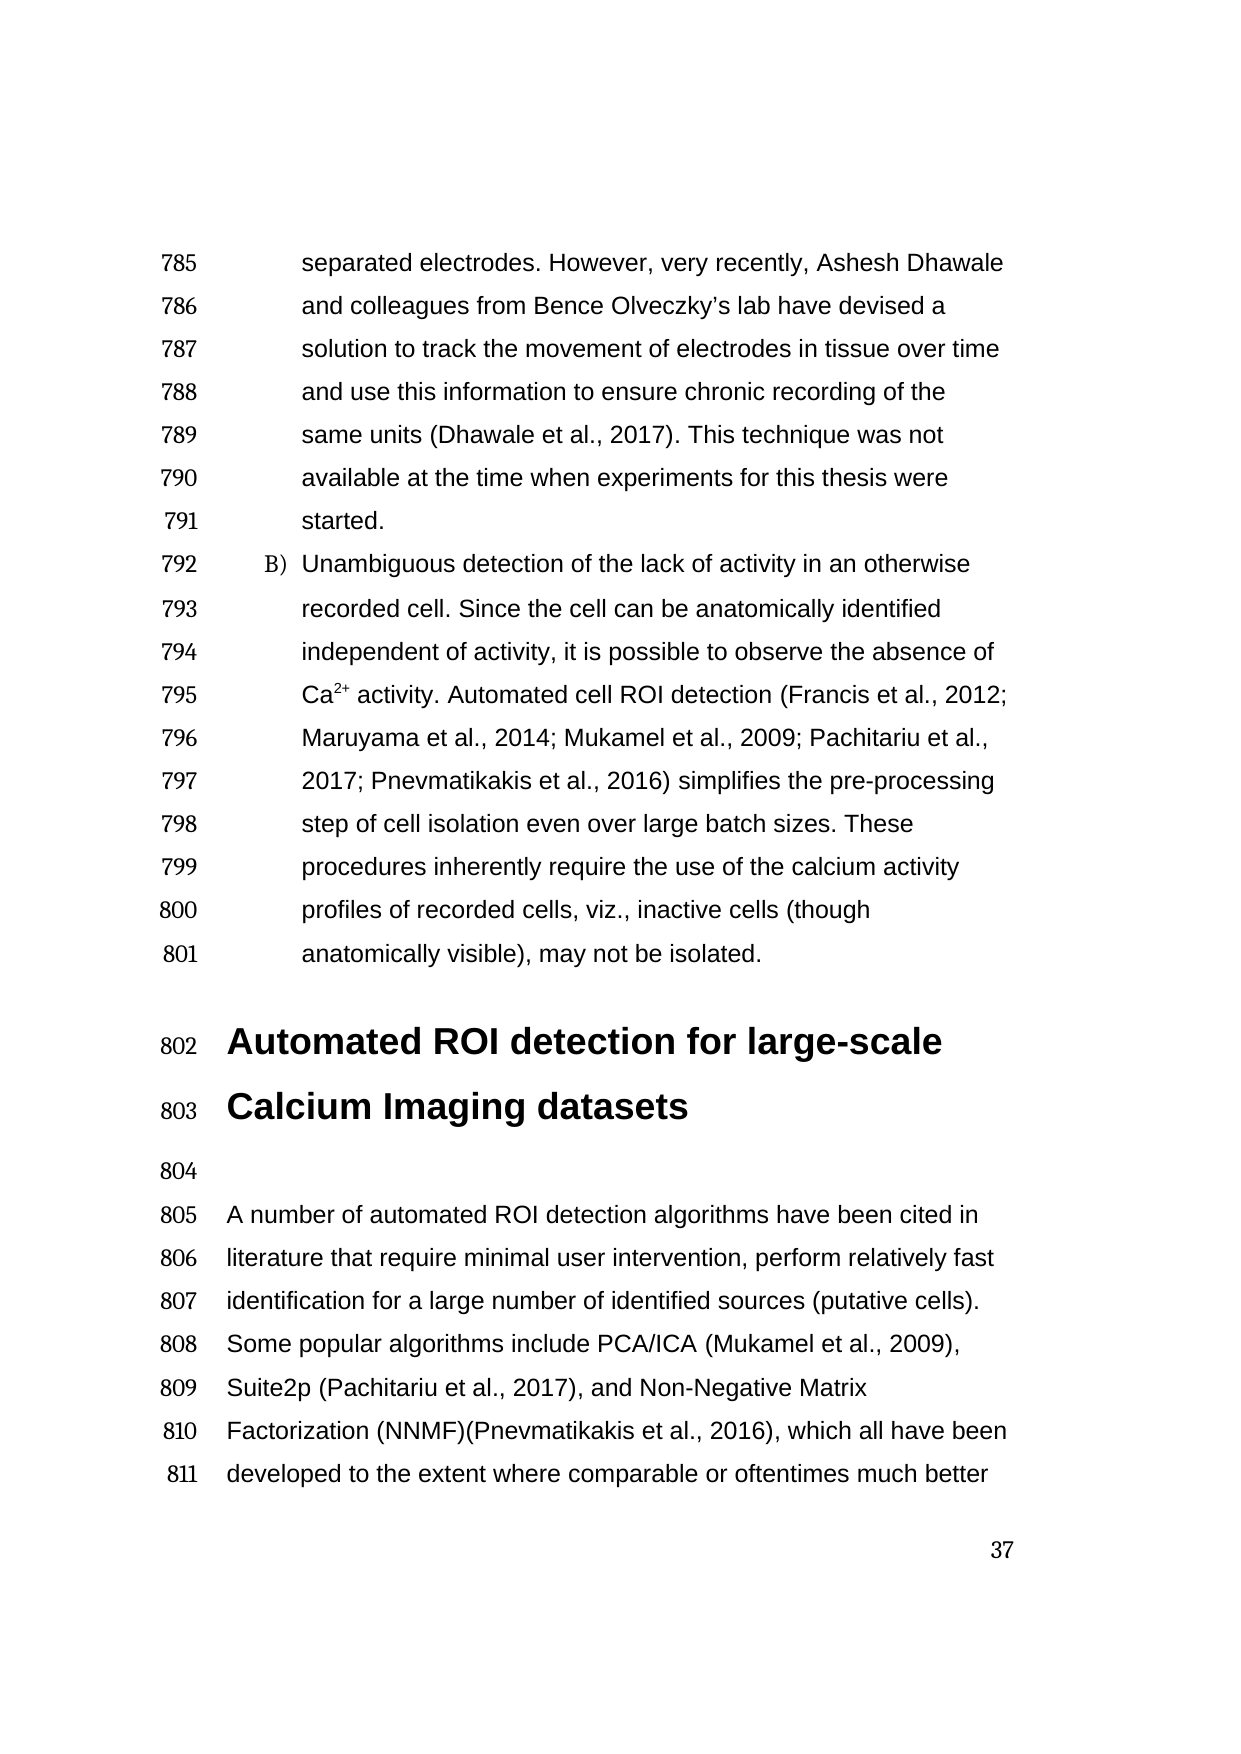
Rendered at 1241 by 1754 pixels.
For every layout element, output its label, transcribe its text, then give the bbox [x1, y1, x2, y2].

subtitle Automated ROI detection for large-scale Calcium Imaging datasets [226, 1019, 1014, 1127]
list separated electrodes. However, very recently, Ashesh Dhawale and colleagues from Bence Olveczky’s lab have devised a solution to track the movement of electrodes in tissue over time and use this information to ensure chronic recording of the same units (Dhawale et al., 2017). This technique was not available at the time when experiments for this thesis were started. [264, 248, 1014, 535]
list Unambiguous detection of the lack of activity in an otherwise recorded cell. Since the cell can be anatomically identified independent of activity, it is possible to observe the absence of Ca2+ activity. Automated cell ROI detection (Francis et al., 2012; Maruyama et al., 2014; Mukamel et al., 2009; Pachitariu et al., 2017; Pnevmatikakis et al., 2016)⁠ simplifies the pre-processing step of cell isolation even over large batch sizes. These procedures inherently require the use of the calcium activity profiles of recorded cells, viz., inactive cells (though anatomically visible), may not be isolated. [264, 549, 1014, 967]
text A number of automated ROI detection algorithms have been cited in literature that require minimal user intervention, perform relatively fast identification for a large number of identified sources (putative cells). Some popular algorithms include PCA/ICA (Mukamel et al., 2009)⁠, Suite2p (Pachitariu et al., 2017)⁠, and Non-Negative Matrix Factorization (NNMF)(Pnevmatikakis et al., 2016)⁠, which all have been developed to the extent where comparable or oftentimes much better [226, 1200, 1014, 1487]
